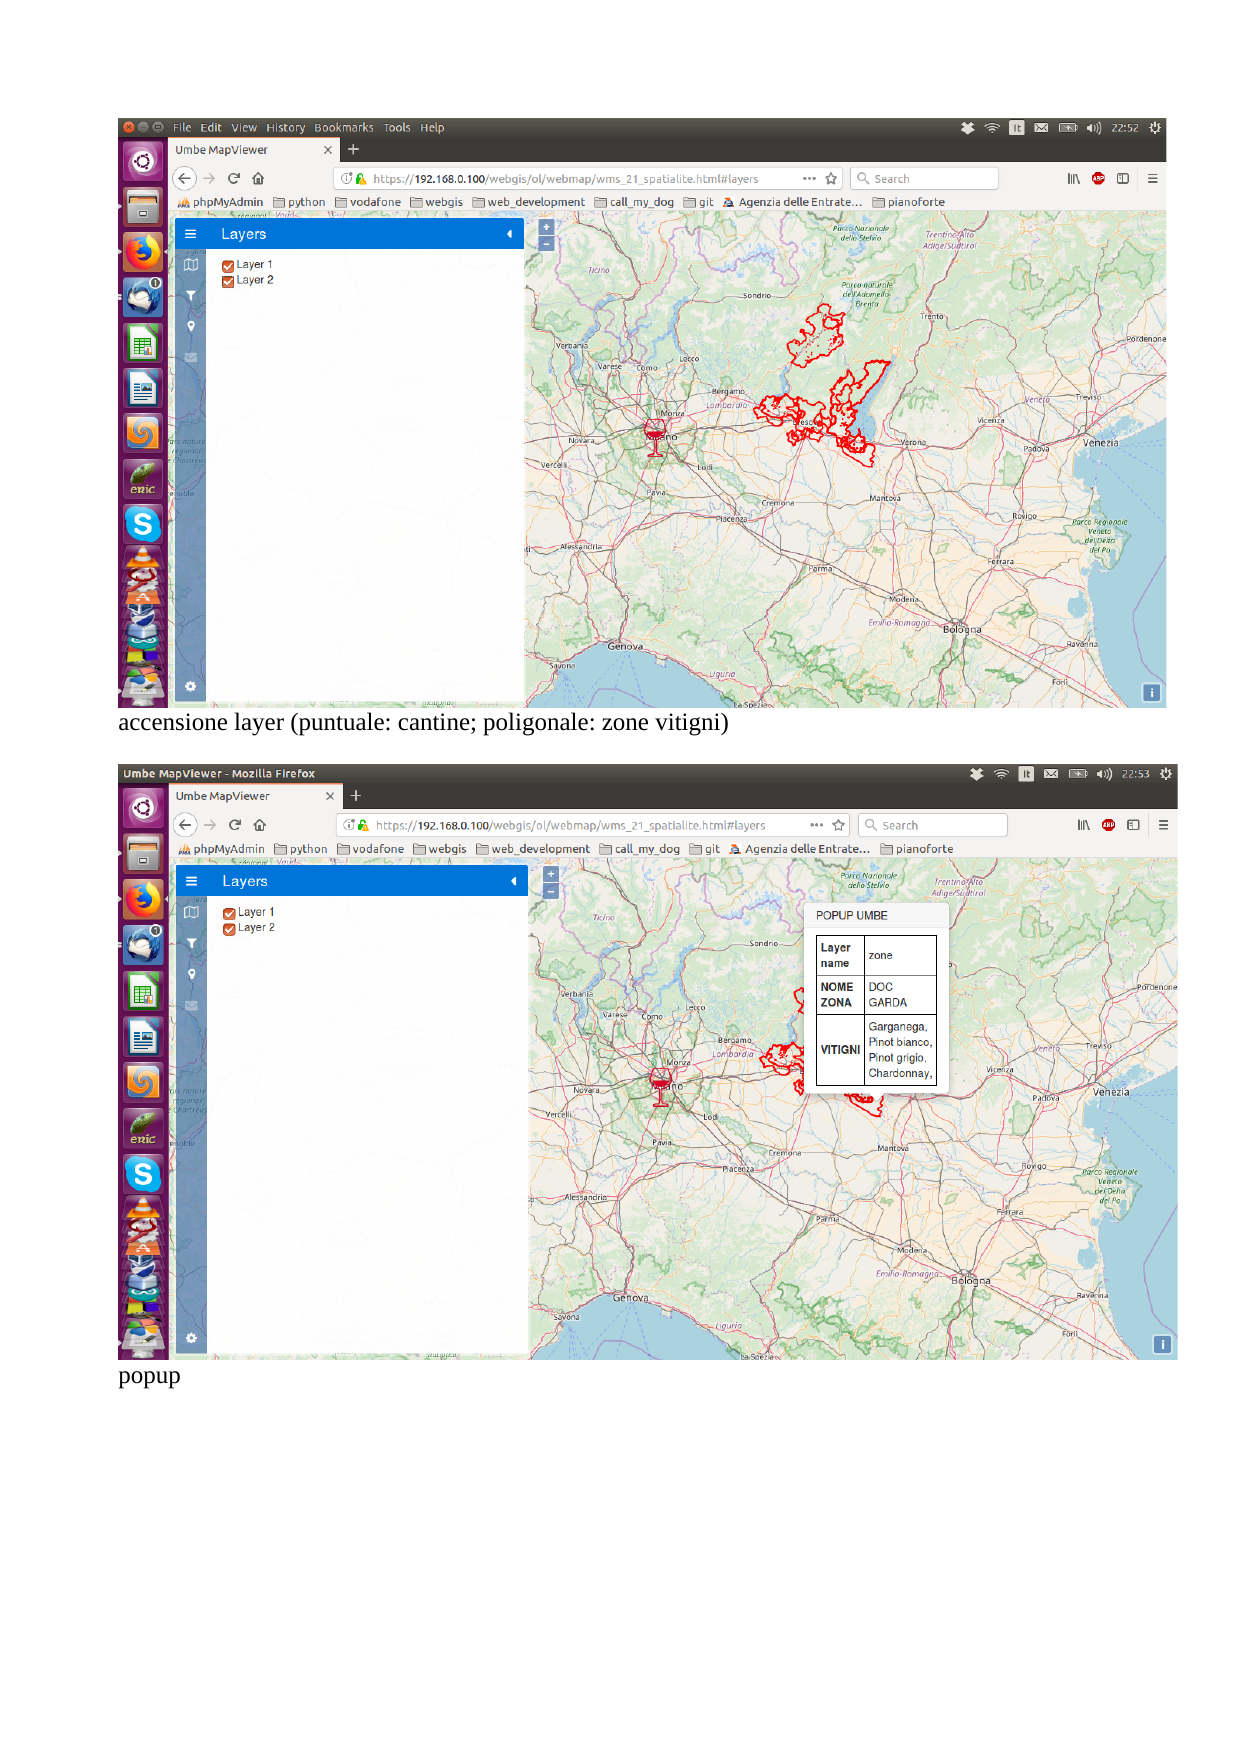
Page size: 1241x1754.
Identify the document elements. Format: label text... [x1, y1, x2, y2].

text accensione layer (puntuale: cantine; poligonale: zone vitigni) [118, 708, 1122, 764]
picture [118, 118, 1167, 708]
text popup [118, 1360, 1122, 1417]
picture [118, 764, 1178, 1360]
